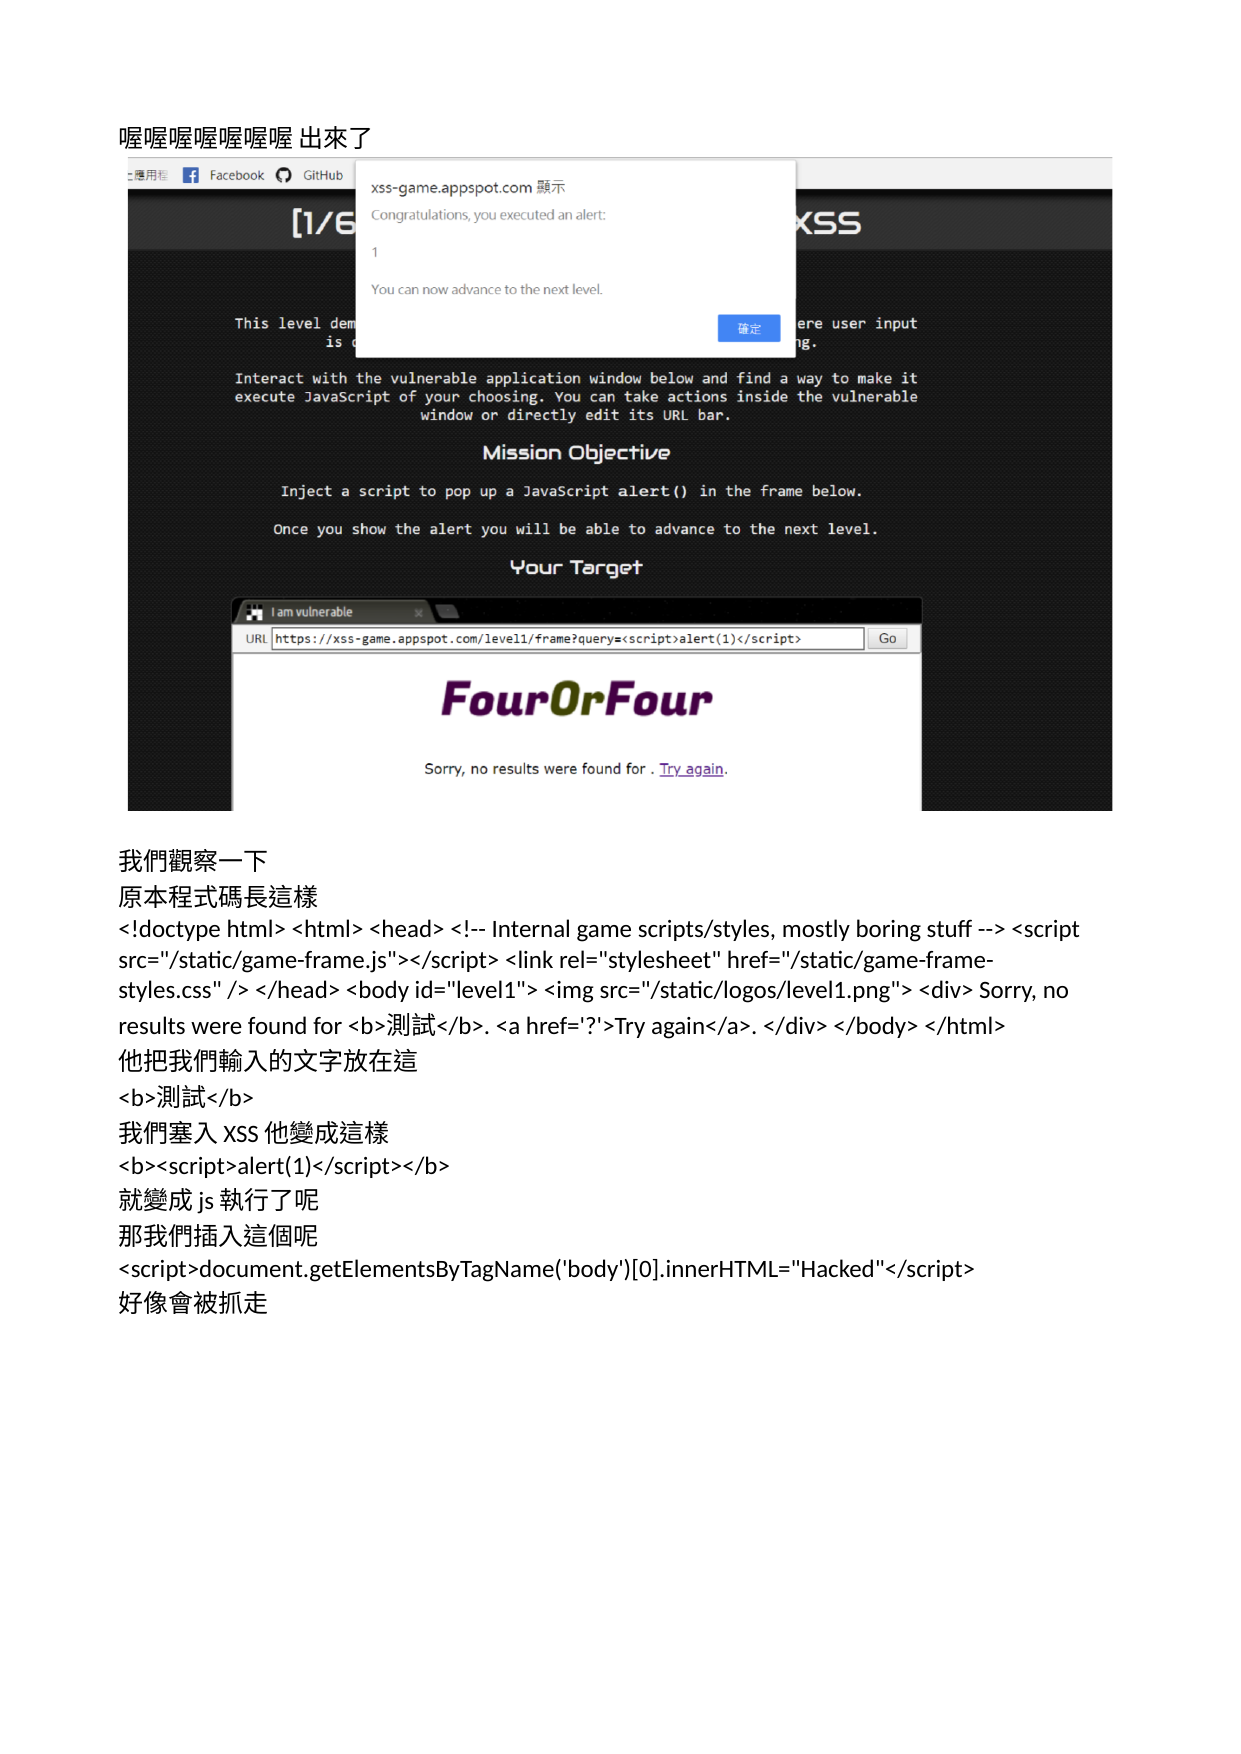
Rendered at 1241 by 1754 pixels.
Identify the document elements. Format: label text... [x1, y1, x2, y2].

text 就變成js執行了呢 [118, 1181, 1122, 1217]
text <b><script>alert(1)</script></b> [118, 1150, 1122, 1181]
text 他把我們輸入的文字放在這 [118, 1041, 1122, 1078]
picture [127, 154, 1113, 811]
text 我們觀察一下 [118, 841, 1122, 877]
text 我們塞入XSS他變成這樣 [118, 1114, 1122, 1150]
text <b>測試</b> [118, 1078, 1122, 1114]
text <!doctype html> <html> <head> <!-- Internal game scripts/styles, mostly boring stuff --> <script src="/static/game-frame.js"></script> <link rel="stylesheet" href="/static/game-frame-styles.css" /> </head> <body id="level1"> <img src="/static/logos/level1.png"> <div> Sorry, no results were found for <b>測試</b>. <a href='?'>Try again</a>. </div> </body> </html> [118, 913, 1122, 1041]
text <script>document.getElementsByTagName('body')[0].innerHTML="Hacked"</script> [118, 1253, 1122, 1284]
text 那我們插入這個呢 [118, 1217, 1122, 1253]
text 原本程式碼長這樣 [118, 877, 1122, 913]
text 好像會被抓走 [118, 1284, 1122, 1320]
text 喔喔喔喔喔喔喔 出來了 [118, 118, 1122, 154]
